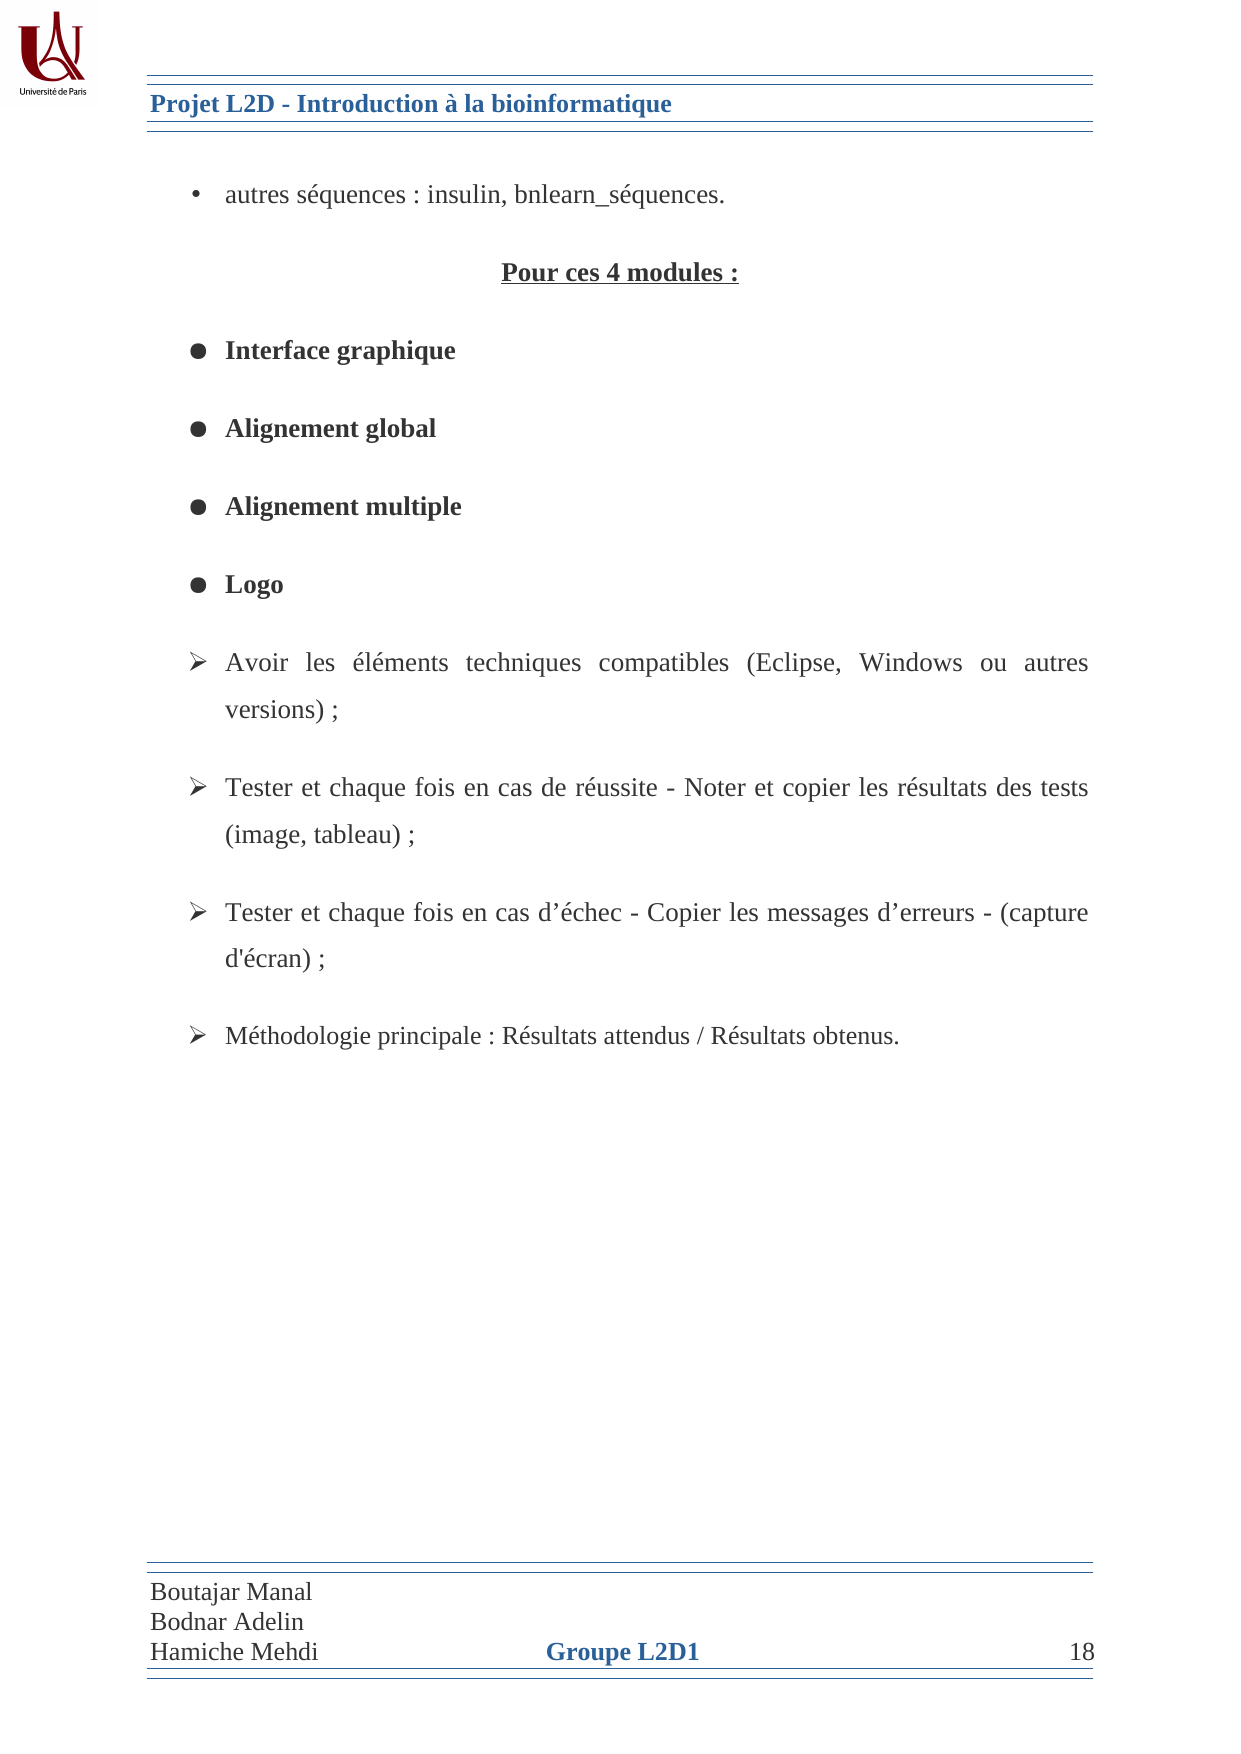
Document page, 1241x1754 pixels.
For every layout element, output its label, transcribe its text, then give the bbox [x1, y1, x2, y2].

list Avoir les éléments techniques compatibles (Eclipse, Windows ou autres versions) ; [187, 646, 1090, 724]
list autres séquences : insulin, bnlearn_séquences. [191, 178, 1090, 209]
list Alignement multiple [187, 490, 1090, 521]
list Méthodologie principale : Résultats attendus / Résultats obtenus. [187, 1020, 1090, 1050]
picture [0, 0, 101, 107]
list Interface graphique [187, 334, 1090, 365]
text Pour ces 4 modules : [150, 256, 1090, 287]
list Alignement global [187, 412, 1090, 443]
list Tester et chaque fois en cas de réussite - Noter et copier les résultats des tests (image, tableau) ; [187, 771, 1090, 849]
list Logo [187, 568, 1090, 599]
list Tester et chaque fois en cas d’échec - Copier les messages d’erreurs - (capture d'écran) ; [187, 896, 1090, 974]
